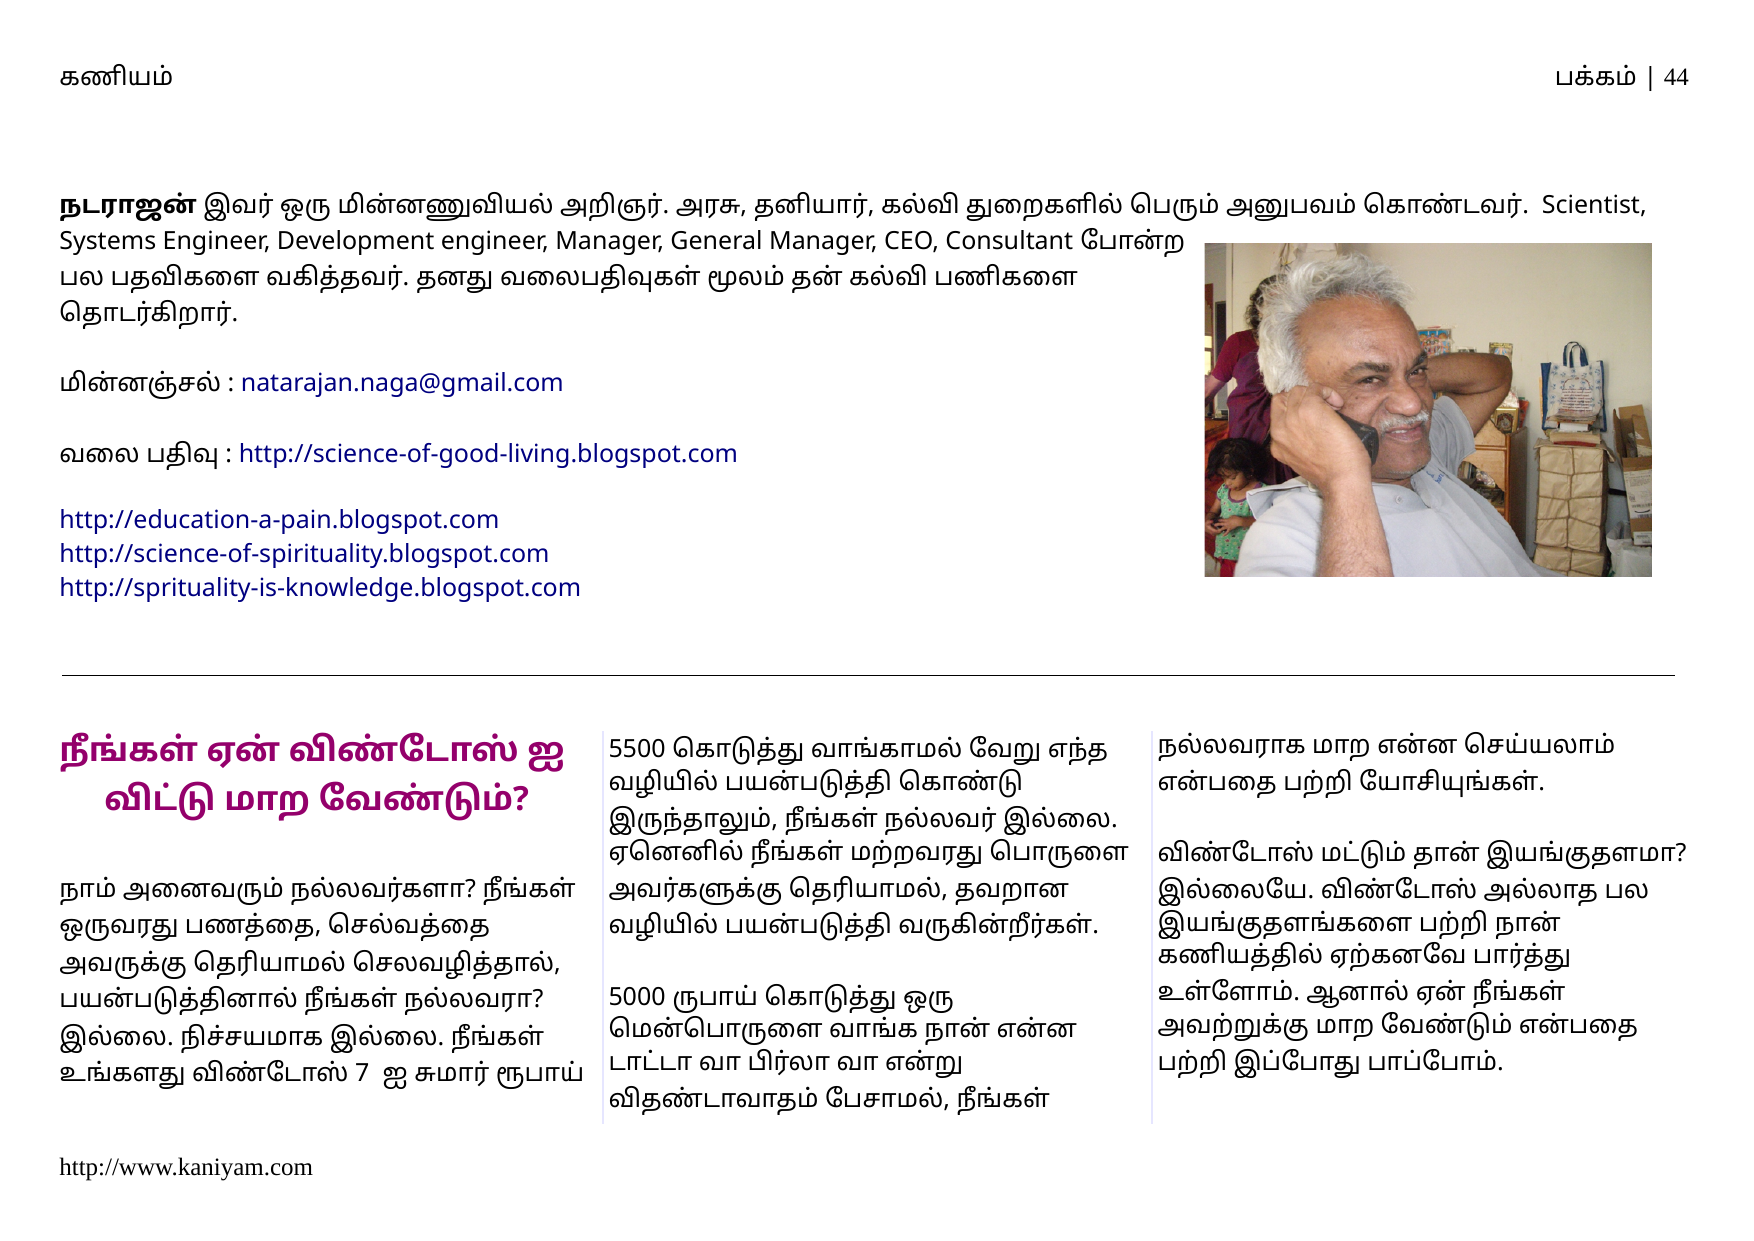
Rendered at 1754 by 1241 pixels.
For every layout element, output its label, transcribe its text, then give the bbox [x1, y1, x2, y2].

subtitle நீங்கள் ஏன் விண்டோஸ் ஐ விட்டு மாற வேண்டும்? [59, 731, 597, 824]
text 5500 கொடுத்து வாங்காமல் வேறு எந்த வழியில் பயன்படுத்தி கொண்டு இருந்தாலும், நீங்கள் நல்லவர் இல்லை. ஏனெனில் நீங்கள் மற்றவரது பொருளை அவர்களுக்கு தெரியாமல், தவறான வழியில் பயன்படுத்தி வருகின்றீர்கள். 5000 ருபாய் கொடுத்து ஒரு மென்பொருளை வாங்க நான் என்ன டாட்டா வா பிர்லா வா என்று விதண்டாவாதம் பேசாமல், நீங்கள் [608, 731, 1146, 1117]
picture [1204, 243, 1652, 577]
text மின்னஞ்சல் : natarajan.naga@gmail.com [59, 365, 1204, 402]
text http://education-a-pain.blogspot.com [59, 502, 1204, 536]
text வலை பதிவு : http://science-of-good-living.blogspot.com [59, 436, 1204, 473]
text [1652, 365, 1695, 402]
text [1652, 502, 1695, 536]
text நல்லவராக மாற என்ன செய்யலாம் என்பதை பற்றி யோசியுங்கள். விண்டோஸ் மட்டும் தான் இயங்குதளமா? இல்லையே. விண்டோஸ் அல்லாத பல இயங்குதளங்களை பற்றி நான் கணியத்தில் ஏற்கனவே பார்த்து உள்ளோம். ஆனால் ஏன் நீங்கள் அவற்றுக்கு மாற வேண்டும் என்பதை பற்றி இப்போது பாப்போம். [1157, 731, 1695, 1114]
text [1652, 436, 1695, 473]
text நாம் அனைவரும் நல்லவர்களா? நீங்கள் ஒருவரது பணத்தை, செல்வத்தை அவருக்கு தெரியாமல் செலவழித்தால், பயன்படுத்தினால் நீங்கள் நல்லவரா? இல்லை. நிச்சயமாக இல்லை. நீங்கள் உங்களது விண்டோஸ் 7 ஐ சுமார் ரூபாய் [59, 836, 597, 1092]
text http://science-of-spirituality.blogspot.com http://sprituality-is-knowledge.blogspot.com [59, 536, 1695, 604]
subtitle நடராஜன் இவர் ஒரு மின்னணுவியல் அறிஞர். அரசு, தனியார், கல்வி துறைகளில் பெரும் அனுபவம் கொண்டவர். Scientist, Systems Engineer, Development engineer, Manager, General Manager, CEO, Consultant போன்ற பல பதவிகளை வகித்தவர். தனது வலைபதிவுகள் மூலம் தன் கல்வி பணிகளை தொடர்கிறார். [59, 187, 1695, 331]
